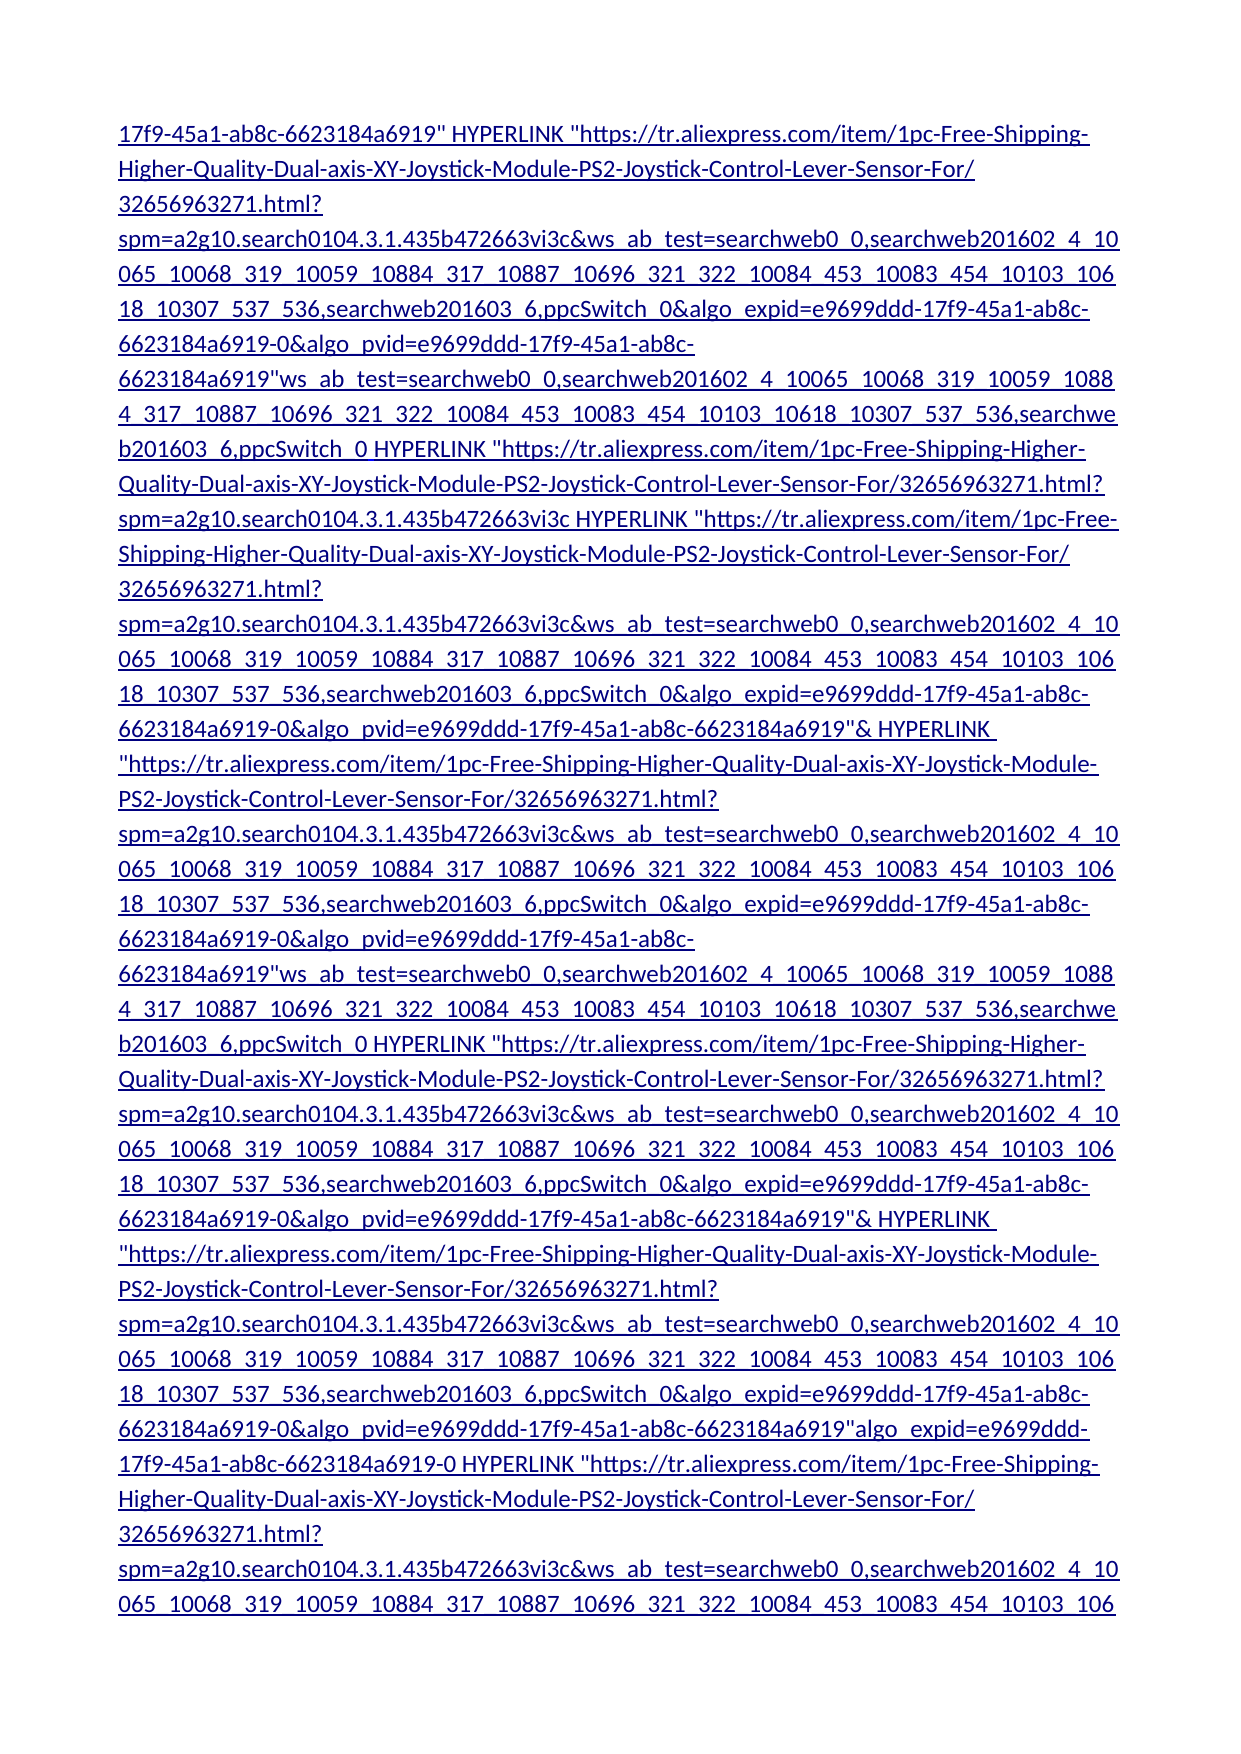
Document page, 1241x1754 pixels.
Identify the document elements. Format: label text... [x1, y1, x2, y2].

text 17f9-45a1-ab8c-6623184a6919" HYPERLINK "https://tr.aliexpress.com/item/1pc-Free-Shipping-Higher-Quality-Dual-axis-XY-Joystick-Module-PS2-Joystick-Control-Lever-Sensor-For/32656963271.html?spm=a2g10.search0104.3.1.435b472663vi3c&ws_ab_test=searchweb0_0,searchweb201602_4_10065_10068_319_10059_10884_317_10887_10696_321_322_10084_453_10083_454_10103_10618_10307_537_536,searchweb201603_6,ppcSwitch_0&algo_expid=e9699ddd-17f9-45a1-ab8c-6623184a6919-0&algo_pvid=e9699ddd-17f9-45a1-ab8c-6623184a6919"ws_ab_test=searchweb0_0,searchweb201602_4_10065_10068_319_10059_10884_317_10887_10696_321_322_10084_453_10083_454_10103_10618_10307_537_536,searchweb201603_6,ppcSwitch_0 HYPERLINK "https://tr.aliexpress.com/item/1pc-Free-Shipping-Higher-Quality-Dual-axis-XY-Joystick-Module-PS2-Joystick-Control-Lever-Sensor-For/32656963271.html?spm=a2g10.search0104.3.1.435b472663vi3c HYPERLINK "https://tr.aliexpress.com/item/1pc-Free-Shipping-Higher-Quality-Dual-axis-XY-Joystick-Module-PS2-Joystick-Control-Lever-Sensor-For/32656963271.html?spm=a2g10.search0104.3.1.435b472663vi3c&ws_ab_test=searchweb0_0,searchweb201602_4_10065_10068_319_10059_10884_317_10887_10696_321_322_10084_453_10083_454_10103_10618_10307_537_536,searchweb201603_6,ppcSwitch_0&algo_expid=e9699ddd-17f9-45a1-ab8c-6623184a6919-0&algo_pvid=e9699ddd-17f9-45a1-ab8c-6623184a6919"& HYPERLINK "https://tr.aliexpress.com/item/1pc-Free-Shipping-Higher-Quality-Dual-axis-XY-Joystick-Module-PS2-Joystick-Control-Lever-Sensor-For/32656963271.html?spm=a2g10.search0104.3.1.435b472663vi3c&ws_ab_test=searchweb0_0,searchweb201602_4_10065_10068_319_10059_10884_317_10887_10696_321_322_10084_453_10083_454_10103_10618_10307_537_536,searchweb201603_6,ppcSwitch_0&algo_expid=e9699ddd-17f9-45a1-ab8c-6623184a6919-0&algo_pvid=e9699ddd-17f9-45a1-ab8c-6623184a6919"ws_ab_test=searchweb0_0,searchweb201602_4_10065_10068_319_10059_10884_317_10887_10696_321_322_10084_453_10083_454_10103_10618_10307_537_536,searchweb201603_6,ppcSwitch_0 HYPERLINK "https://tr.aliexpress.com/item/1pc-Free-Shipping-Higher-Quality-Dual-axis-XY-Joystick-Module-PS2-Joystick-Control-Lever-Sensor-For/32656963271.html?spm=a2g10.search0104.3.1.435b472663vi3c&ws_ab_test=searchweb0_0,searchweb201602_4_10065_10068_319_10059_10884_317_10887_10696_321_322_10084_453_10083_454_10103_10618_10307_537_536,searchweb201603_6,ppcSwitch_0&algo_expid=e9699ddd-17f9-45a1-ab8c-6623184a6919-0&algo_pvid=e9699ddd-17f9-45a1-ab8c-6623184a6919"& HYPERLINK "https://tr.aliexpress.com/item/1pc-Free-Shipping-Higher-Quality-Dual-axis-XY-Joystick-Module-PS2-Joystick-Control-Lever-Sensor-For/32656963271.html?spm=a2g10.search0104.3.1.435b472663vi3c&ws_ab_test=searchweb0_0,searchweb201602_4_10065_10068_319_10059_10884_317_10887_10696_321_322_10084_453_10083_454_10103_10618_10307_537_536,searchweb201603_6,ppcSwitch_0&algo_expid=e9699ddd-17f9-45a1-ab8c-6623184a6919-0&algo_pvid=e9699ddd-17f9-45a1-ab8c-6623184a6919"algo_expid=e9699ddd-17f9-45a1-ab8c-6623184a6919-0 HYPERLINK "https://tr.aliexpress.com/item/1pc-Free-Shipping-Higher-Quality-Dual-axis-XY-Joystick-Module-PS2-Joystick-Control-Lever-Sensor-For/32656963271.html?spm=a2g10.search0104.3.1.435b472663vi3c&ws_ab_test=searchweb0_0,searchweb201602_4_10065_10068_319_10059_10884_317_10887_10696_321_322_10084_453_10083_454_10103_106 [118, 118, 1122, 1619]
